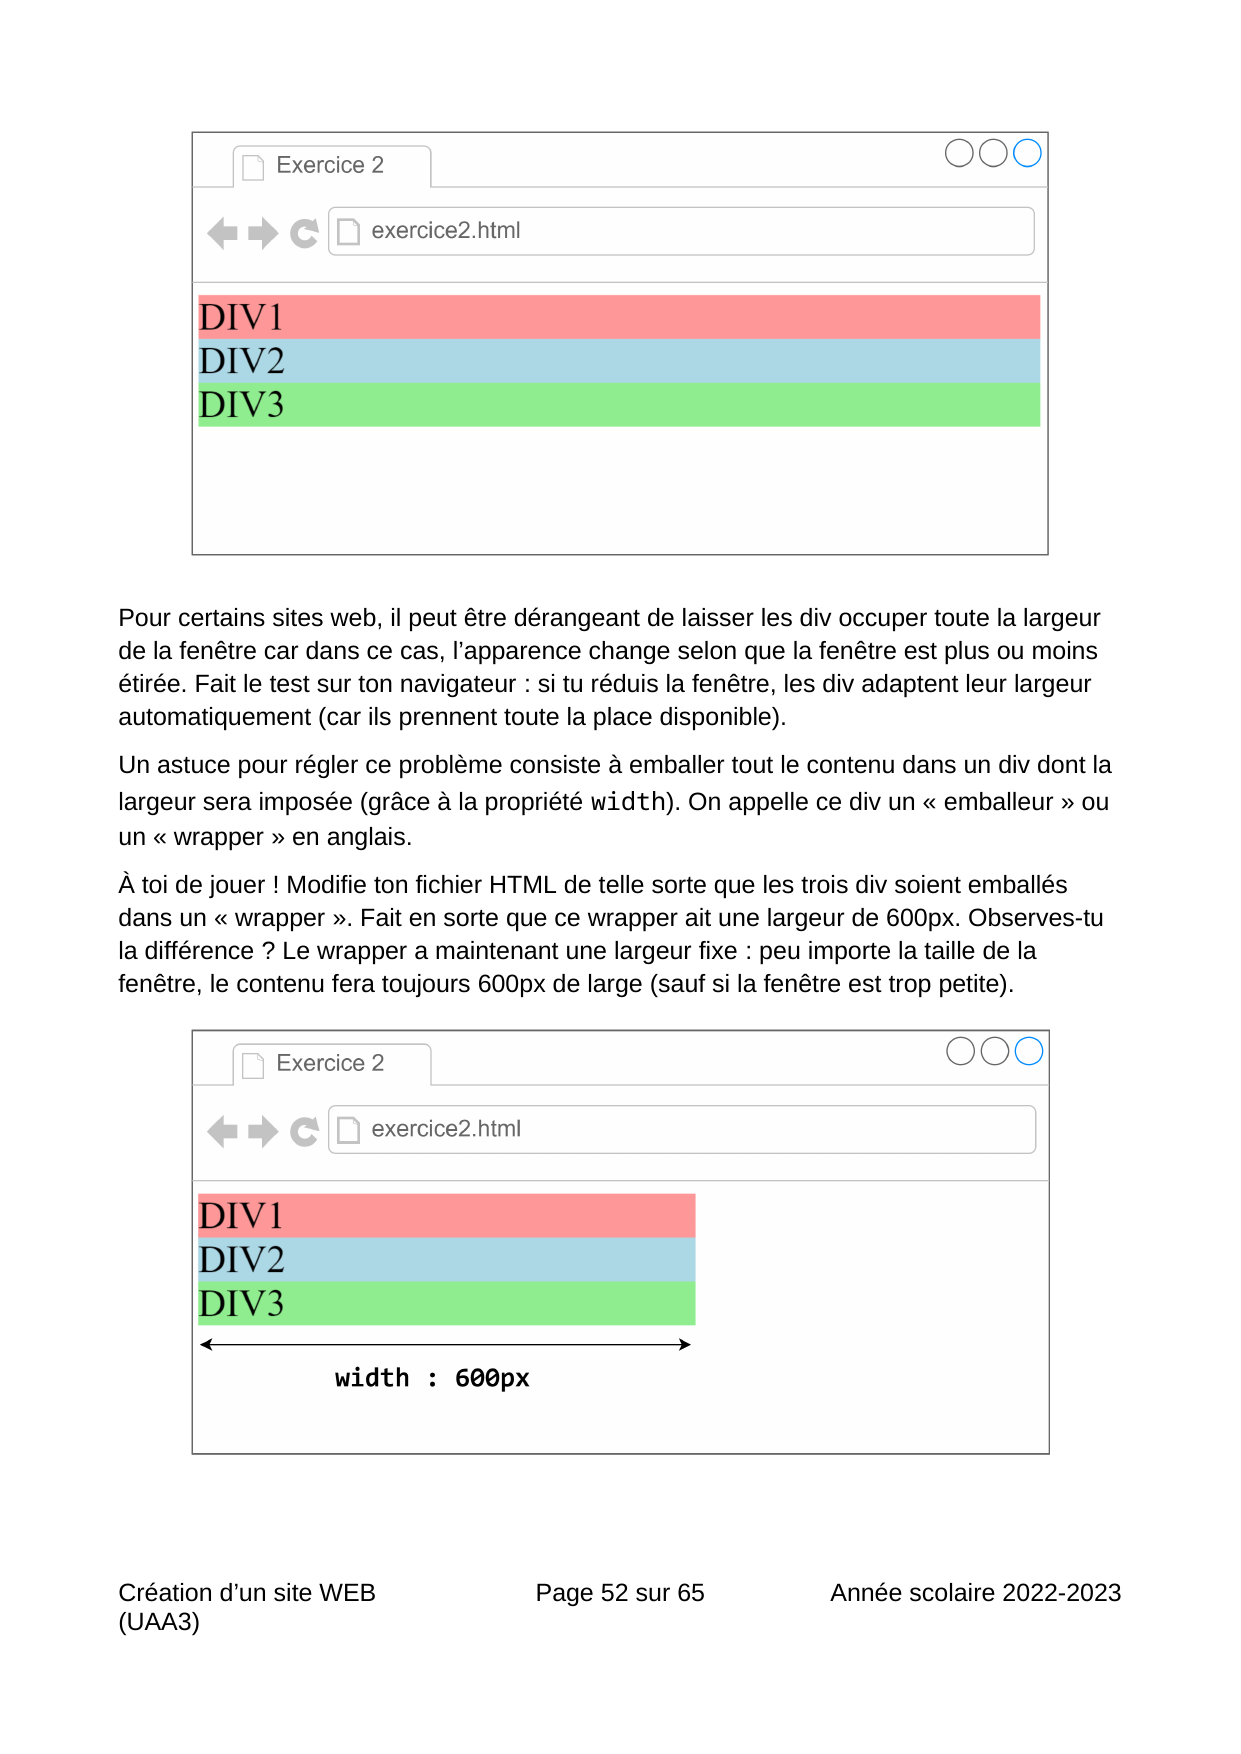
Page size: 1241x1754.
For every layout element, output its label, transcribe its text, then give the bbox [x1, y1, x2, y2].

text À toi de jouer ! Modifie ton fichier HTML de telle sorte que les trois div soient emballés dans un « wrapper ». Fait en sorte que ce wrapper ait une largeur de 600px. Observes-tu la différence ? Le wrapper a maintenant une largeur fixe : peu importe la taille de la fenêtre, le contenu fera toujours 600px de large (sauf si la fenêtre est trop petite). [118, 870, 1122, 997]
text Un astuce pour régler ce problème consiste à emballer tout le contenu dans un div dont la largeur sera imposée (grâce à la propriété width). On appelle ce div un « emballeur » ou un « wrapper » en anglais. [118, 750, 1122, 851]
picture [178, 118, 1062, 570]
picture [175, 1016, 1065, 1468]
text Pour certains sites web, il peut être dérangeant de laisser les div occuper toute la largeur de la fenêtre car dans ce cas, l’apparence change selon que la fenêtre est plus ou moins étirée. Fait le test sur ton navigateur : si tu réduis la fenêtre, les div adaptent leur largeur automatiquement (car ils prennent toute la place disponible). [118, 118, 1122, 731]
